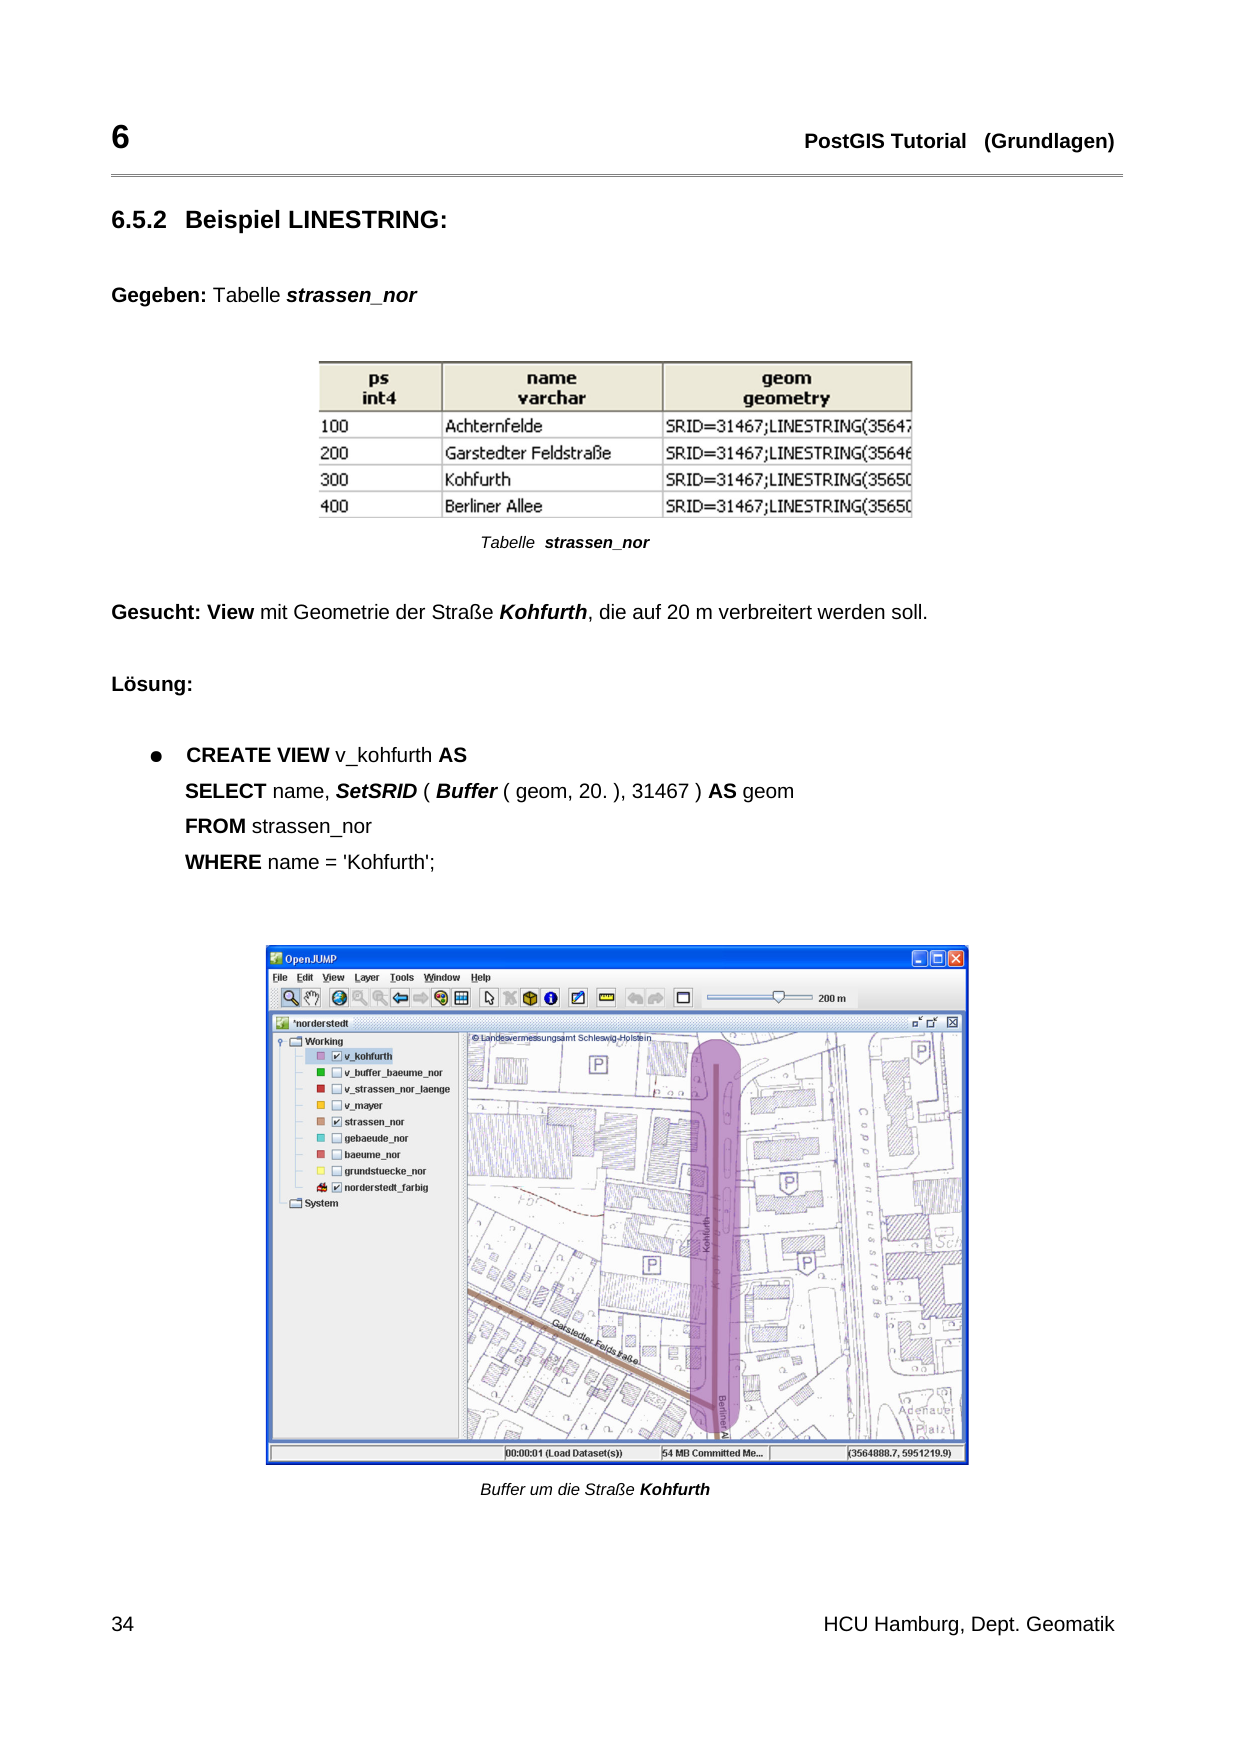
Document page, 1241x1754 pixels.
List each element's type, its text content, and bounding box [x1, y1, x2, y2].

subtitle Beispiel LINESTRING: [111, 206, 1123, 234]
text Tabelle strassen_nor [111, 355, 1123, 552]
text Lösung: [111, 672, 1123, 695]
text Gesucht: View mit Geometrie der Straße Kohfurth, die auf 20 m verbreitert werden soll. [111, 601, 1123, 624]
list CREATE VIEW v_kohfurth AS [148, 744, 1123, 767]
picture [265, 945, 969, 1465]
text SELECT name, SetSRID ( Buffer ( geom, 20. ), 31467 ) AS geom [185, 779, 1123, 803]
text FROM strassen_nor [185, 815, 1123, 838]
text WHERE name = 'Kohfurth'; [185, 851, 1123, 874]
text Gegeben: Tabelle strassen_nor [111, 283, 1123, 307]
picture [318, 361, 913, 518]
text Buffer um die Straße Kohfurth [111, 958, 1123, 1500]
